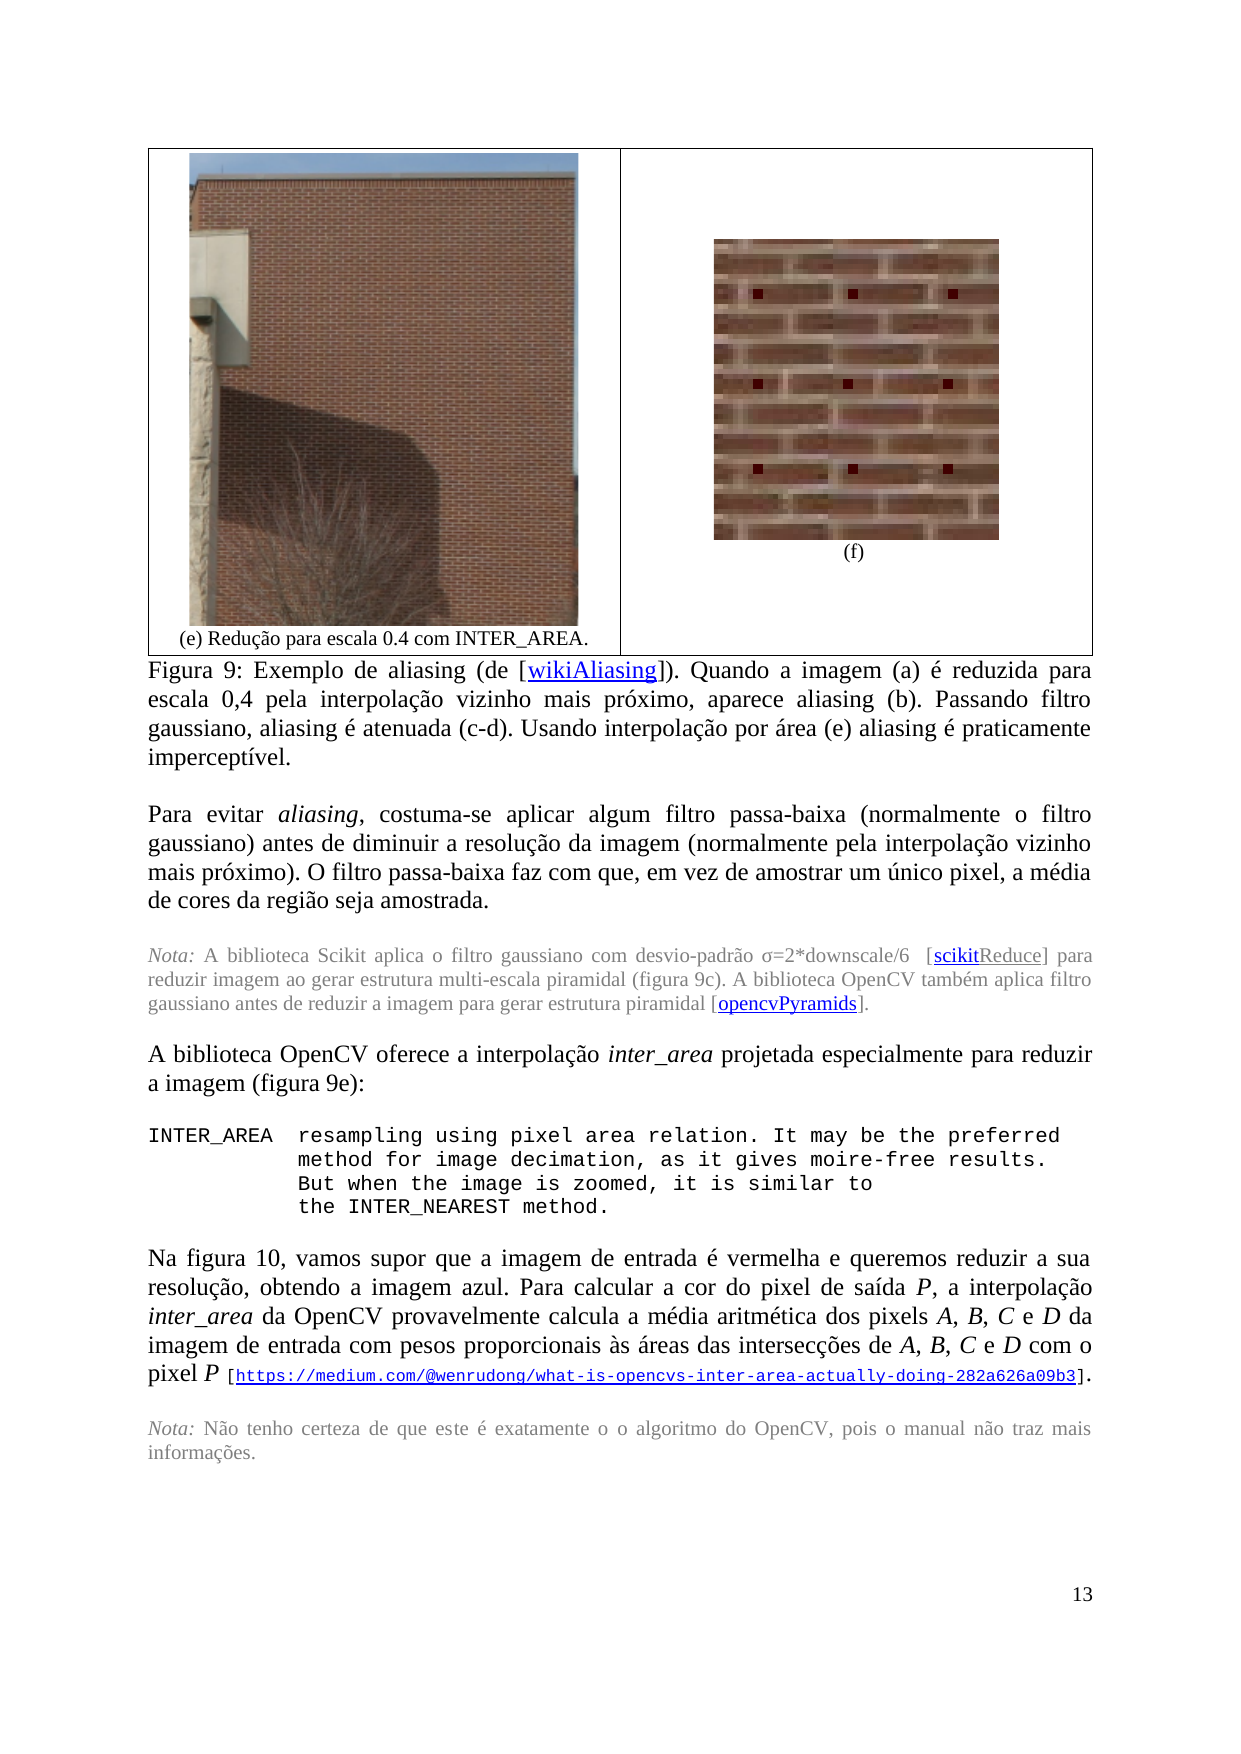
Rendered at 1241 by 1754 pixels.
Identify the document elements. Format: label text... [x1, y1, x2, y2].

text Nota: A biblioteca Scikit aplica o filtro gaussiano com desvio-padrão σ=2*downscale/6 [scikitReduce] para reduzir imagem ao gerar estrutura multi-escala piramidal (figura 9c). A biblioteca OpenCV também aplica filtro gaussiano antes de reduzir a imagem para gerar estrutura piramidal [opencvPyramids]. [148, 943, 1092, 1015]
text Figura 9: Exemplo de aliasing (de [wikiAliasing]). Quando a imagem (a) é reduzida para escala 0,4 pela interpolação vizinho mais próximo, aparece aliasing (b). Passando filtro gaussiano, aliasing é atenuada (c-d). Usando interpolação por área (e) aliasing é praticamente imperceptível. [148, 656, 1092, 770]
table_cell (e) Redução para escala 0.4 com INTER_AREA. [149, 149, 620, 655]
text A biblioteca OpenCV oferece a interpolação inter_area projetada especialmente para reduzir a imagem (figura 9e): [148, 1039, 1092, 1097]
text the INTER_NEAREST method. [148, 1196, 1092, 1220]
text But when the image is zoomed, it is similar to [148, 1173, 1092, 1196]
text INTER_AREA resampling using pixel area relation. It may be the preferred [148, 1125, 1092, 1149]
text Na figura 10, vamos supor que a imagem de entrada é vermelha e queremos reduzir a sua resolução, obtendo a imagem azul. Para calcular a cor do pixel de saída P, a interpolação inter_area da OpenCV provavelmente calcula a média aritmética dos pixels A, B, C e D da imagem de entrada com pesos proporcionais às áreas das intersecções de A, B, C e D com o pixel P [https://medium.com/@wenrudong/what-is-opencvs-inter-area-actually-doing-282a626a09b3]. [148, 1243, 1092, 1387]
picture [189, 153, 579, 626]
text Para evitar aliasing, costuma-se aplicar algum filtro passa-baixa (normalmente o filtro gaussiano) antes de diminuir a resolução da imagem (normalmente pela interpolação vizinho mais próximo). O filtro passa-baixa faz com que, em vez de amostrar um único pixel, a média de cores da região seja amostrada. [148, 799, 1092, 914]
table_cell (f) [621, 149, 1092, 655]
picture [713, 239, 999, 540]
text Nota: Não tenho certeza de que este é exatamente o o algoritmo do OpenCV, pois o manual não traz mais informações. [148, 1416, 1092, 1464]
text method for image decimation, as it gives moire-free results. [148, 1149, 1092, 1173]
